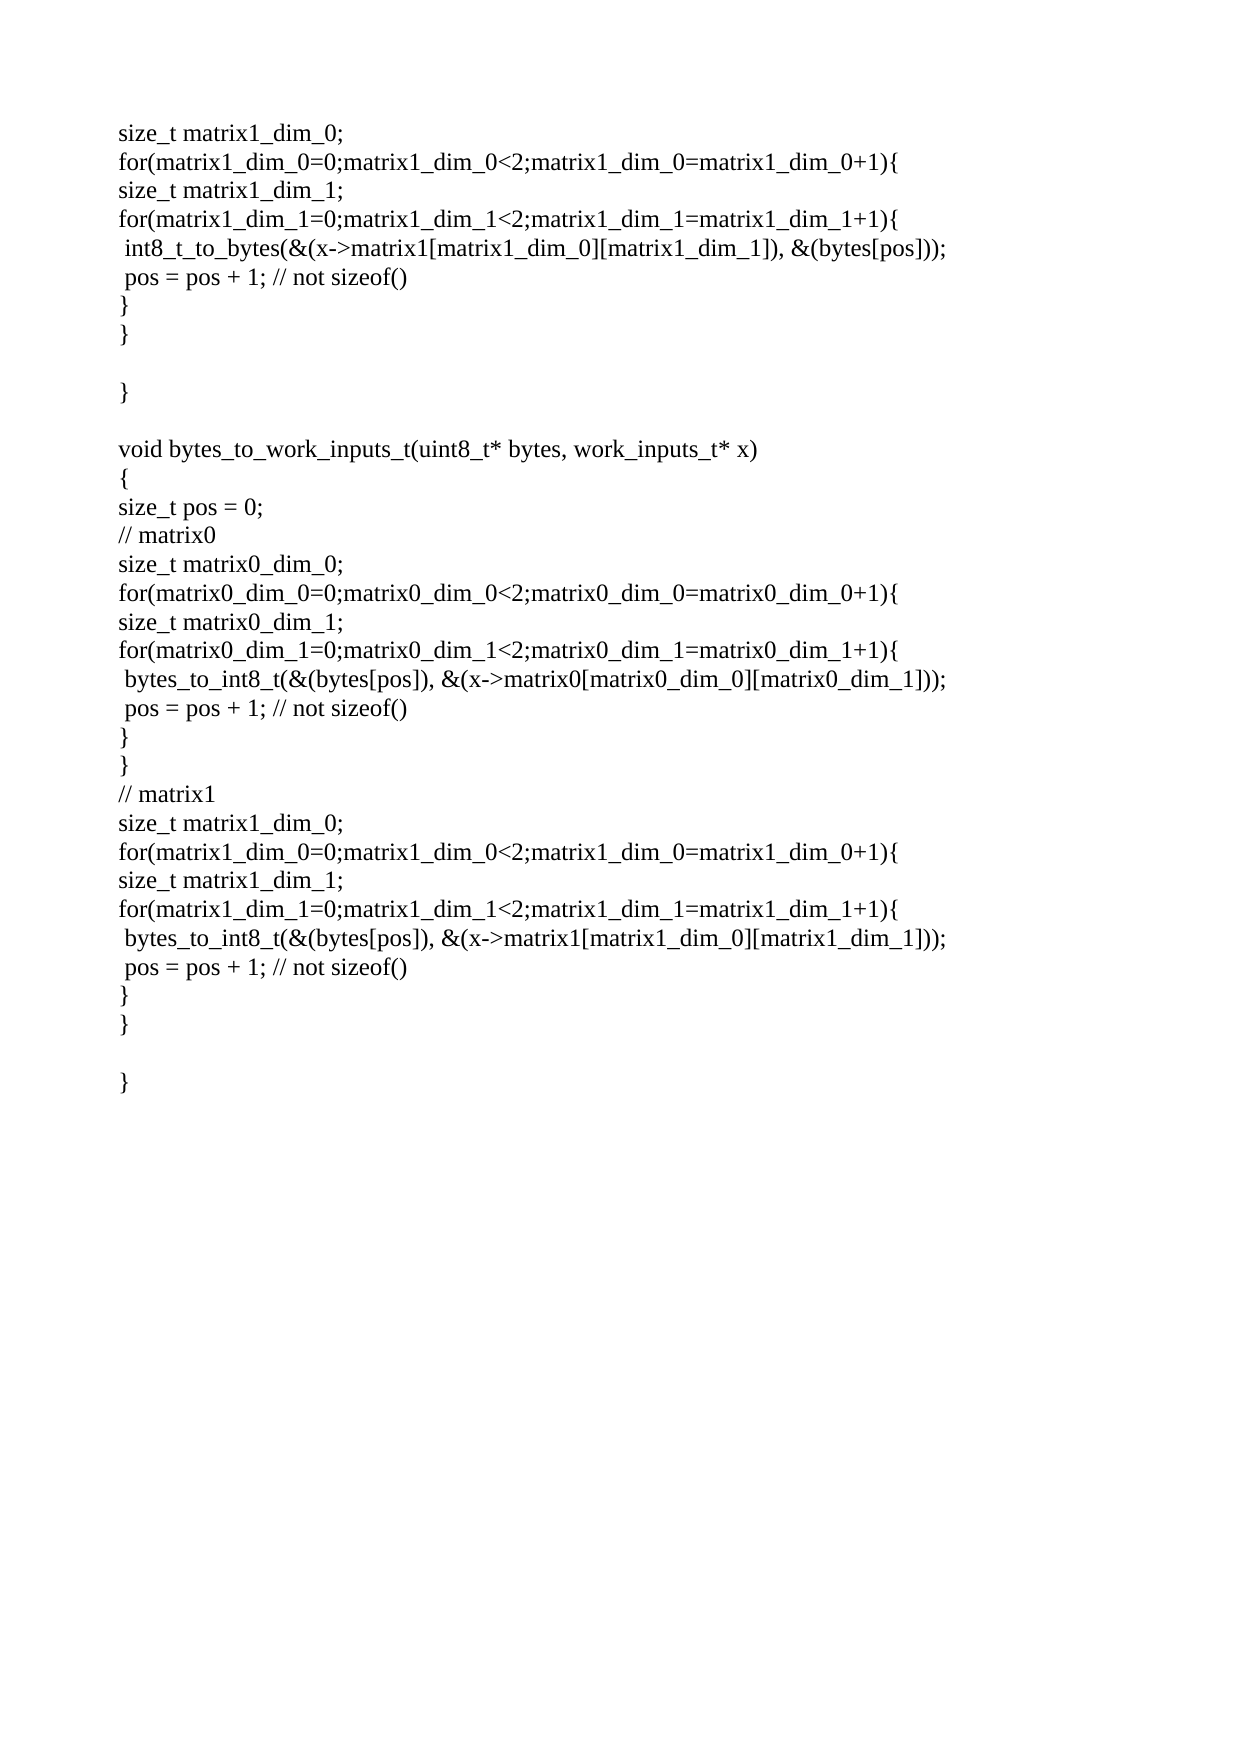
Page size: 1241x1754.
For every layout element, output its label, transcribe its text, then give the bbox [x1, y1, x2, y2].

text } [118, 319, 1122, 348]
text size_t matrix1_dim_0; [118, 808, 1122, 837]
text for(matrix1_dim_0=0;matrix1_dim_0<2;matrix1_dim_0=matrix1_dim_0+1){ [118, 147, 1122, 176]
text size_t matrix1_dim_0; [118, 118, 1122, 147]
text size_t matrix1_dim_1; [118, 176, 1122, 204]
text for(matrix1_dim_0=0;matrix1_dim_0<2;matrix1_dim_0=matrix1_dim_0+1){ [118, 837, 1122, 866]
text } [118, 1067, 1122, 1096]
text pos = pos + 1; // not sizeof() [118, 952, 1122, 981]
text pos = pos + 1; // not sizeof() [118, 262, 1122, 291]
text for(matrix0_dim_1=0;matrix0_dim_1<2;matrix0_dim_1=matrix0_dim_1+1){ [118, 636, 1122, 664]
text size_t pos = 0; [118, 492, 1122, 521]
text size_t matrix1_dim_1; [118, 866, 1122, 894]
text size_t matrix0_dim_1; [118, 607, 1122, 636]
text for(matrix1_dim_1=0;matrix1_dim_1<2;matrix1_dim_1=matrix1_dim_1+1){ [118, 894, 1122, 923]
text // matrix0 [118, 521, 1122, 549]
text void bytes_to_work_inputs_t(uint8_t* bytes, work_inputs_t* x) [118, 434, 1122, 463]
text for(matrix1_dim_1=0;matrix1_dim_1<2;matrix1_dim_1=matrix1_dim_1+1){ [118, 204, 1122, 233]
text int8_t_to_bytes(&(x->matrix1[matrix1_dim_0][matrix1_dim_1]), &(bytes[pos])); [118, 233, 1122, 262]
text size_t matrix0_dim_0; [118, 549, 1122, 578]
text pos = pos + 1; // not sizeof() [118, 693, 1122, 722]
text } [118, 377, 1122, 406]
text } [118, 751, 1122, 779]
text } [118, 1009, 1122, 1038]
text for(matrix0_dim_0=0;matrix0_dim_0<2;matrix0_dim_0=matrix0_dim_0+1){ [118, 578, 1122, 607]
text } [118, 291, 1122, 319]
text bytes_to_int8_t(&(bytes[pos]), &(x->matrix1[matrix1_dim_0][matrix1_dim_1])); [118, 923, 1122, 952]
text { [118, 463, 1122, 492]
text // matrix1 [118, 779, 1122, 808]
text bytes_to_int8_t(&(bytes[pos]), &(x->matrix0[matrix0_dim_0][matrix0_dim_1])); [118, 664, 1122, 693]
text } [118, 981, 1122, 1009]
text } [118, 722, 1122, 751]
